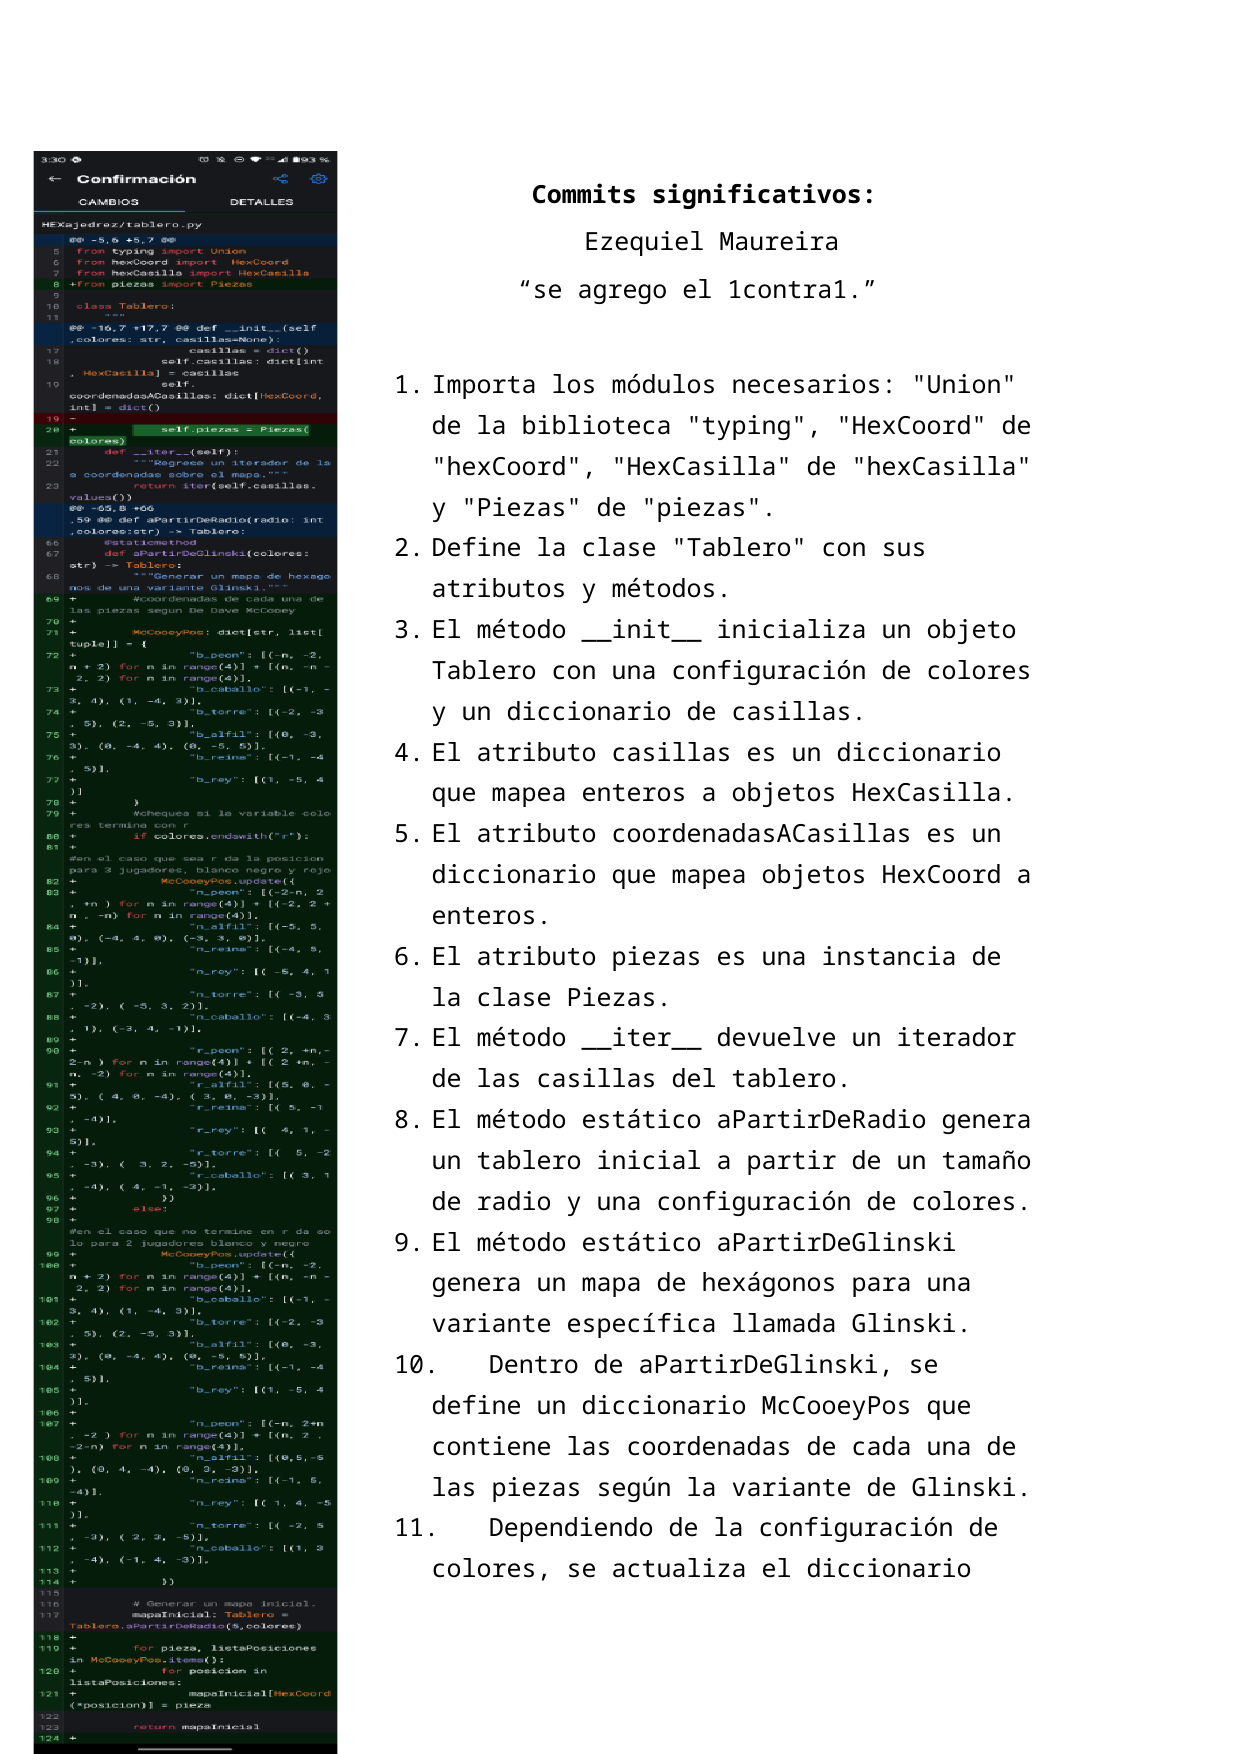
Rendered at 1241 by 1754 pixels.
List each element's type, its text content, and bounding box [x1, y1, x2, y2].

list El método estático aPartirDeGlinski genera un mapa de hexágonos para una variante específica llamada Glinski. [338, 1224, 1038, 1340]
list El atributo casillas es un diccionario que mapea enteros a objetos HexCasilla. [338, 734, 1038, 809]
list El método __iter__ devuelve un iterador de las casillas del tablero. [338, 1020, 1038, 1095]
list Dentro de aPartirDeGlinski, se define un diccionario McCooeyPos que contiene las coordenadas de cada una de las piezas según la variante de Glinski. [338, 1347, 1038, 1503]
text Commits significativos: [338, 176, 1038, 210]
list El método __init__ inicializa un objeto Tablero con una configuración de colores y un diccionario de casillas. [338, 612, 1038, 727]
list Define la clase "Tablero" con sus atributos y métodos. [338, 530, 1038, 605]
text Ezequiel Maureira [338, 224, 1038, 258]
list Dependiendo de la configuración de colores, se actualiza el diccionario [338, 1510, 1038, 1585]
list El método estático aPartirDeRadio genera un tablero inicial a partir de un tamaño de radio y una configuración de colores. [338, 1102, 1038, 1217]
list El atributo piezas es una instancia de la clase Piezas. [338, 938, 1038, 1013]
list El atributo coordenadasACasillas es un diccionario que mapea objetos HexCoord a enteros. [338, 816, 1038, 932]
list Importa los módulos necesarios: "Union" de la biblioteca "typing", "HexCoord" de "hexCoord", "HexCasilla" de "hexCasilla" y "Piezas" de "piezas". [338, 367, 1038, 523]
picture [33, 151, 338, 1754]
text “se agrego el 1contra1.” [338, 272, 1038, 306]
